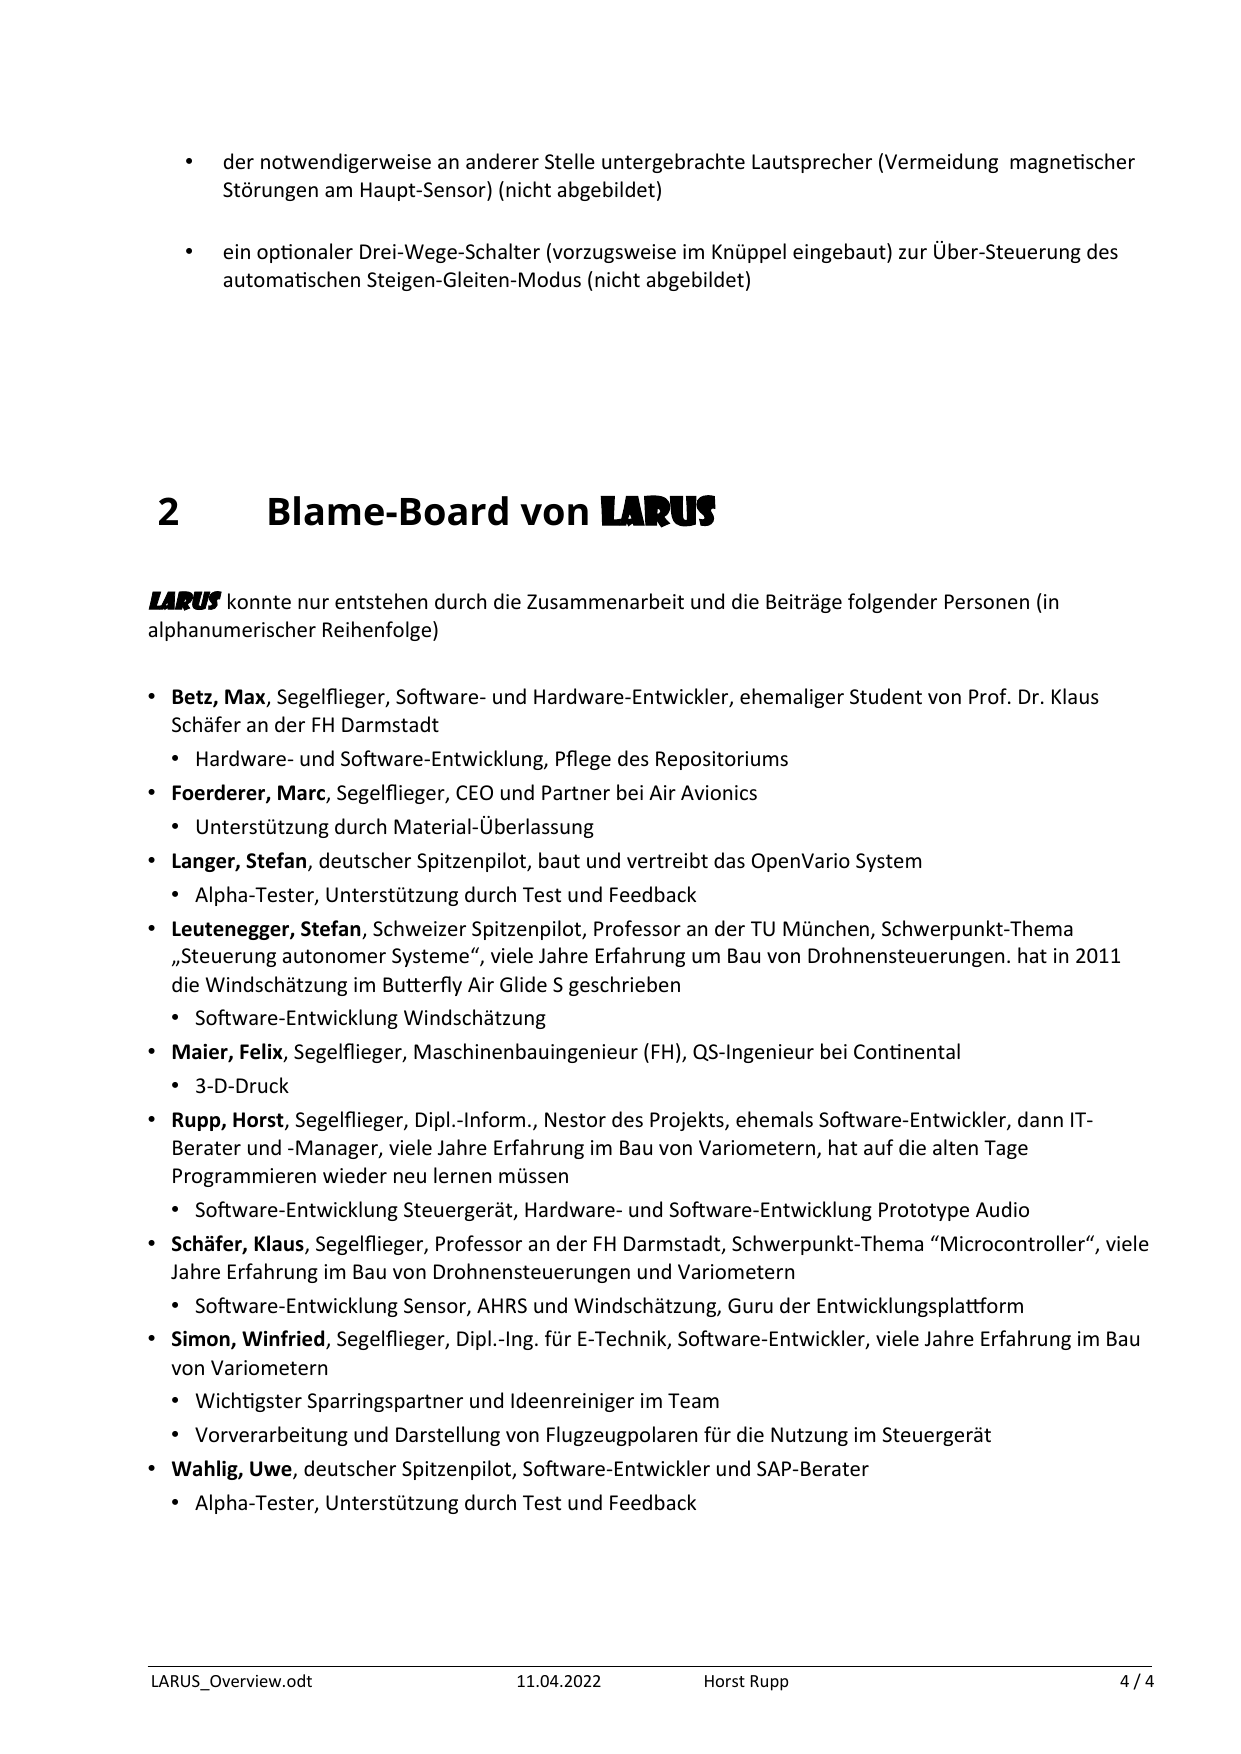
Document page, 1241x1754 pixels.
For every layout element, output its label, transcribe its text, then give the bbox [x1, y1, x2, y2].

list Betz, Max, Segelflieger, Software- und Hardware-Entwickler, ehemaliger Student von Prof. Dr. Klaus Schäfer an der FH Darmstadt [148, 682, 1152, 738]
list Rupp, Horst, Segelflieger, Dipl.-Inform., Nestor des Projekts, ehemals Software-Entwickler, dann IT-Berater und -Manager, viele Jahre Erfahrung im Bau von Variometern, hat auf die alten Tage Programmieren wieder neu lernen müssen [148, 1105, 1152, 1189]
list Alpha-Tester, Unterstützung durch Test und Feedback [171, 1488, 1152, 1516]
list Hardware- und Software-Entwicklung, Pflege des Repositoriums [171, 744, 1152, 772]
list Schäfer, Klaus, Segelflieger, Professor an der FH Darmstadt, Schwerpunkt-Thema “Microcontroller“, viele Jahre Erfahrung im Bau von Drohnensteuerungen und Variometern [148, 1229, 1152, 1285]
list Software-Entwicklung Windschätzung [171, 1003, 1152, 1032]
subtitle Blame-Board von Larus [148, 484, 1128, 536]
list 3-D-Druck [171, 1071, 1152, 1099]
list Wichtigster Sparringspartner und Ideenreiniger im Team [171, 1386, 1152, 1414]
list Unterstützung durch Material-Überlassung [171, 812, 1152, 840]
list Alpha-Tester, Unterstützung durch Test und Feedback [171, 880, 1152, 908]
list Leutenegger, Stefan, Schweizer Spitzenpilot, Professor an der TU München, Schwerpunkt-Thema „Steuerung autonomer Systeme“, viele Jahre Erfahrung um Bau von Drohnensteuerungen. hat in 2011 die Windschätzung im Butterfly Air Glide S geschrieben [148, 914, 1152, 998]
text LARUS konnte nur entstehen durch die Zusammenarbeit und die Beiträge folgender Personen (in alphanumerischer Reihenfolge) [148, 585, 1152, 643]
list Software-Entwicklung Steuergerät, Hardware- und Software-Entwicklung Prototype Audio [171, 1195, 1152, 1223]
list Vorverarbeitung und Darstellung von Flugzeugpolaren für die Nutzung im Steuergerät [171, 1420, 1152, 1448]
list Simon, Winfried, Segelflieger, Dipl.-Ing. für E-Technik, Software-Entwickler, viele Jahre Erfahrung im Bau von Variometern [148, 1324, 1152, 1381]
list Software-Entwicklung Sensor, AHRS und Windschätzung, Guru der Entwicklungsplattform [171, 1291, 1152, 1319]
list Maier, Felix, Segelflieger, Maschinenbauingenieur (FH), QS-Ingenieur bei Continental [148, 1037, 1152, 1065]
list ein optionaler Drei-Wege-Schalter (vorzugsweise im Knüppel eingebaut) zur Über-Steuerung des automatischen Steigen-Gleiten-Modus (nicht abgebildet) [185, 237, 1152, 321]
list Wahlig, Uwe, deutscher Spitzenpilot, Software-Entwickler und SAP-Berater [148, 1454, 1152, 1482]
list der notwendigerweise an anderer Stelle untergebrachte Lautsprecher (Vermeidung magnetischer Störungen am Haupt-Sensor) (nicht abgebildet) [185, 147, 1152, 231]
list Foerderer, Marc, Segelflieger, CEO und Partner bei Air Avionics [148, 778, 1152, 806]
list Langer, Stefan, deutscher Spitzenpilot, baut und vertreibt das OpenVario System [148, 846, 1152, 874]
